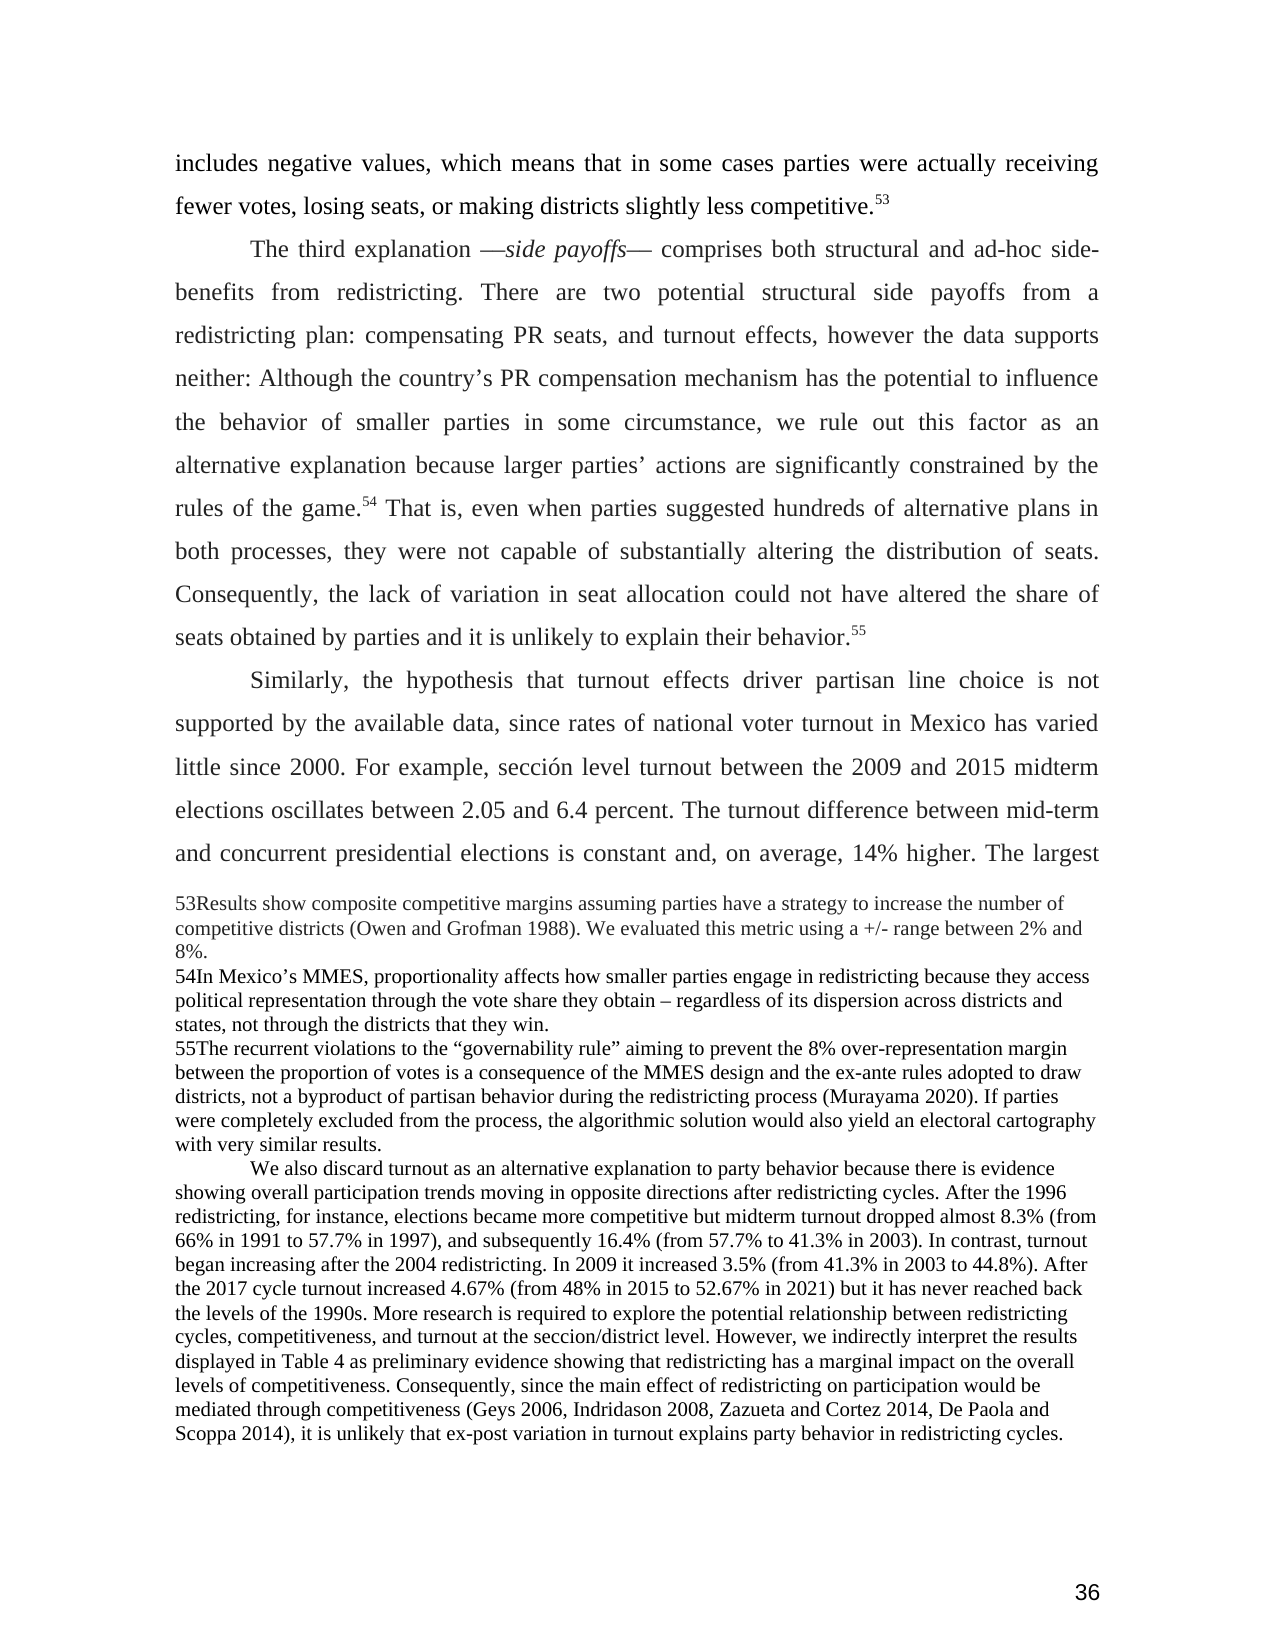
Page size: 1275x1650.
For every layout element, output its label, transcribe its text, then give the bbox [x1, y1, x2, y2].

text Results show composite competitive margins assuming parties have a strategy to increase the number of competitive districts (Owen and Grofman 1988). We evaluated this metric using a +/- range between 2% and 8%. [175, 891, 1100, 963]
text We also discard turnout as an alternative explanation to party behavior because there is evidence showing overall participation trends moving in opposite directions after redistricting cycles. After the 1996 redistricting, for instance, elections became more competitive but midterm turnout dropped almost 8.3% (from 66% in 1991 to 57.7% in 1997), and subsequently 16.4% (from 57.7% to 41.3% in 2003). In contrast, turnout began increasing after the 2004 redistricting. In 2009 it increased 3.5% (from 41.3% in 2003 to 44.8%). After the 2017 cycle turnout increased 4.67% (from 48% in 2015 to 52.67% in 2021) but it has never reached back the levels of the 1990s. More research is required to explore the potential relationship between redistricting cycles, competitiveness, and turnout at the seccion/district level. However, we indirectly interpret the results displayed in Table 4 as preliminary evidence showing that redistricting has a marginal impact on the overall levels of competitiveness. Consequently, since the main effect of redistricting on participation would be mediated through competitiveness (Geys 2006, Indridason 2008, Zazueta and Cortez 2014, De Paola and Scoppa 2014), it is unlikely that ex-post variation in turnout explains party behavior in redistricting cycles. [175, 1156, 1100, 1445]
text Similarly, the hypothesis that turnout effects driver partisan line choice is not supported by the available data, since rates of national voter turnout in Mexico has varied little since 2000. For example, sección level turnout between the 2009 and 2015 midterm elections oscillates between 2.05 and 6.4 percent. The turnout difference between mid-term and concurrent presidential elections is constant and, on average, 14% higher. The largest [175, 665, 1100, 867]
text The third explanation ––side payoffs–– comprises both structural and ad-hoc side-benefits from redistricting. There are two potential structural side payoffs from a redistricting plan: compensating PR seats, and turnout effects, however the data supports neither: Although the country’s PR compensation mechanism has the potential to influence the behavior of smaller parties in some circumstance, we rule out this factor as an alternative explanation because larger parties’ actions are significantly constrained by the rules of the game. That is, even when parties suggested hundreds of alternative plans in both processes, they were not capable of substantially altering the distribution of seats. Consequently, the lack of variation in seat allocation could not have altered the share of seats obtained by parties and it is unlikely to explain their behavior. [175, 234, 1100, 651]
text includes negative values, which means that in some cases parties were actually receiving fewer votes, losing seats, or making districts slightly less competitive. [175, 148, 1100, 220]
text The recurrent violations to the “governability rule” aiming to prevent the 8% over-representation margin between the proportion of votes is a consequence of the MMES design and the ex-ante rules adopted to draw districts, not a byproduct of partisan behavior during the redistricting process (Murayama 2020). If parties were completely excluded from the process, the algorithmic solution would also yield an electoral cartography with very similar results. [175, 1036, 1100, 1156]
text In Mexico’s MMES, proportionality affects how smaller parties engage in redistricting because they access political representation through the vote share they obtain – regardless of its dispersion across districts and states, not through the districts that they win. [175, 963, 1100, 1036]
